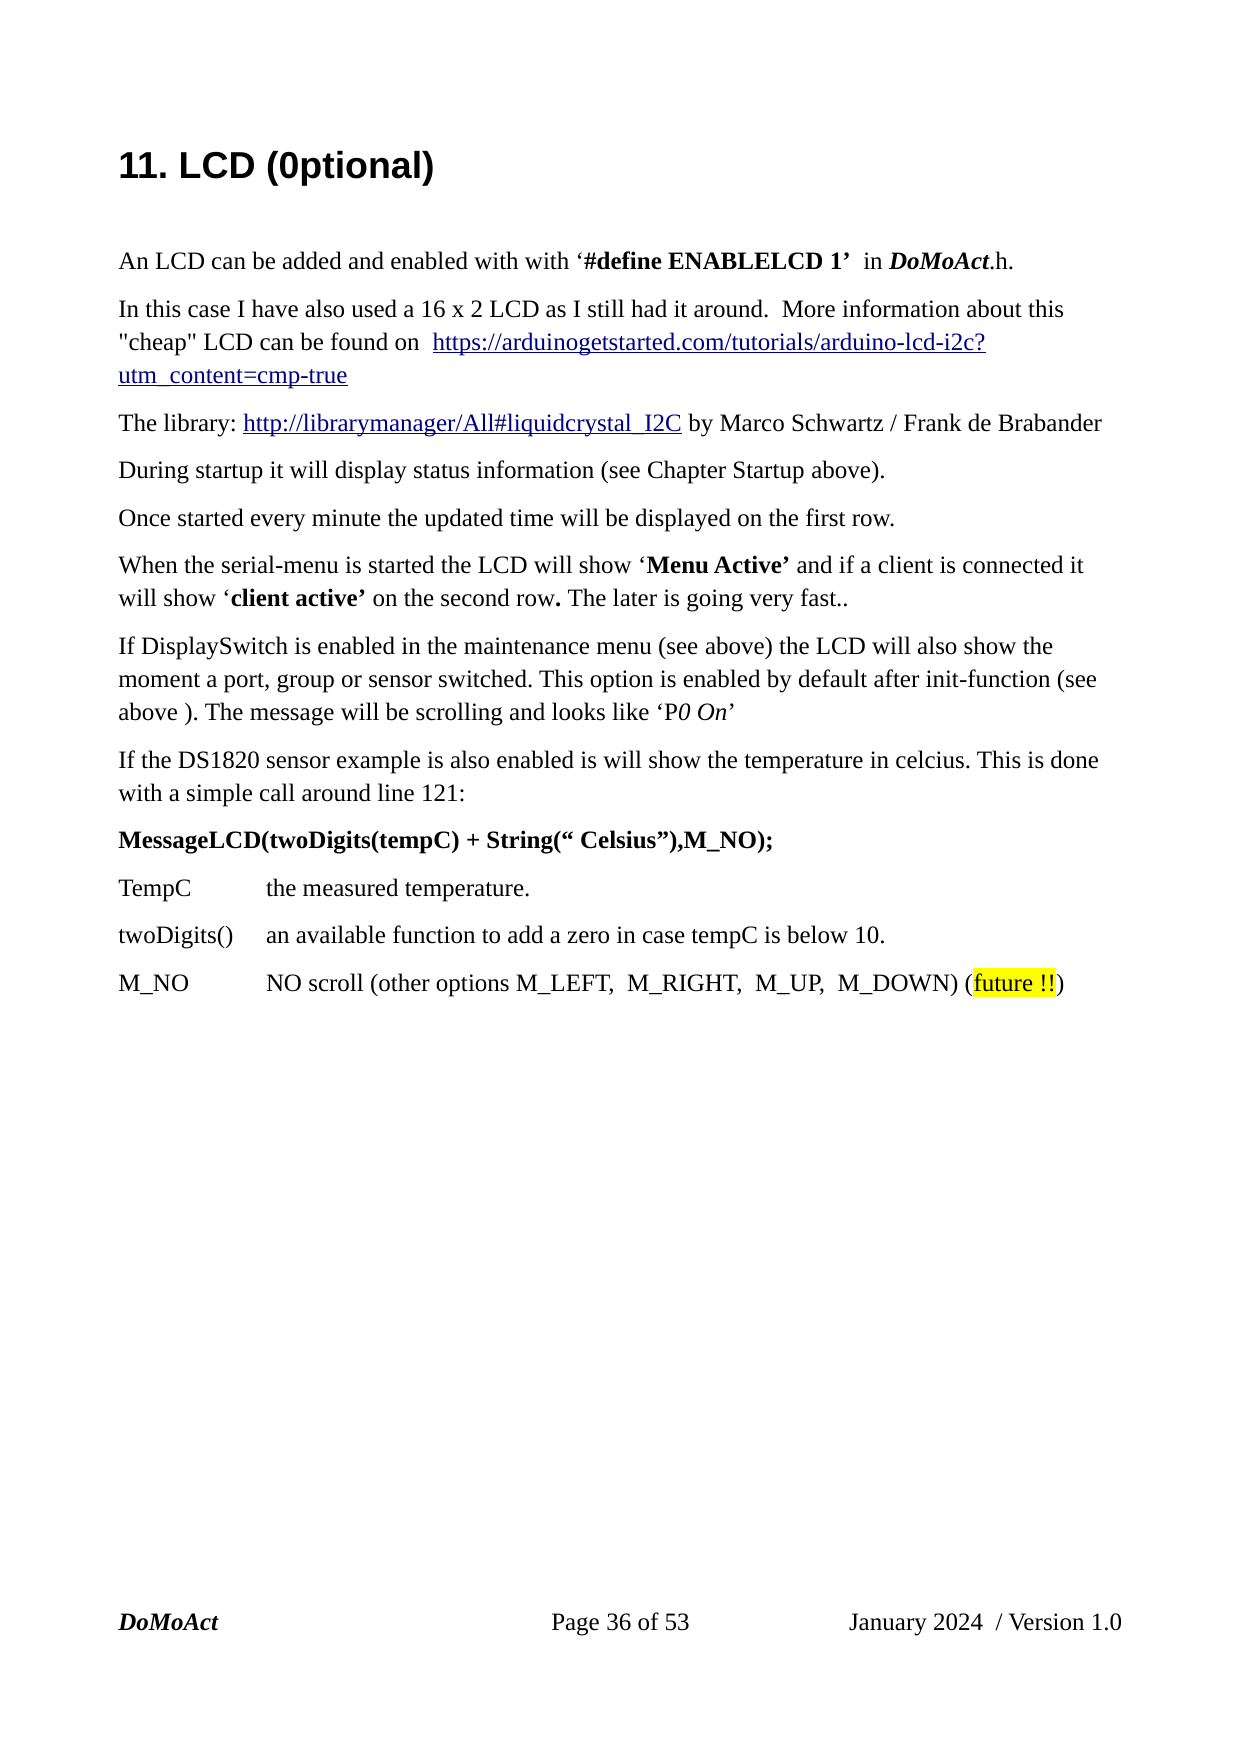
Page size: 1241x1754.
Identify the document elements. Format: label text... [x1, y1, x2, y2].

text The library: http://librarymanager/All#liquidcrystal_I2C by Marco Schwartz / Frank de Brabander [118, 408, 1122, 436]
subtitle 11. LCD (0ptional) [118, 143, 1122, 186]
text Once started every minute the updated time will be displayed on the first row. [118, 503, 1122, 532]
text When the serial-menu is started the LCD will show ‘Menu Active’ and if a client is connected it will show ‘client active’ on the second row. The later is going very fast.. [118, 550, 1122, 612]
text During startup it will display status information (see Chapter Startup above). [118, 455, 1122, 484]
text twoDigits() an available function to add a zero in case tempC is below 10. [118, 921, 1122, 949]
text If the DS1820 sensor example is also enabled is will show the temperature in celcius. This is done with a simple call around line 121: [118, 745, 1122, 806]
text If DisplaySwitch is enabled in the maintenance menu (see above) the LCD will also show the moment a port, group or sensor switched. This option is enabled by default after init-function (see above ). The message will be scrolling and looks like ‘P0 On’ [118, 631, 1122, 726]
text In this case I have also used a 16 x 2 LCD as I still had it around. More information about this "cheap" LCD can be found on https://arduinogetstarted.com/tutorials/arduino-lcd-i2c?utm_content=cmp-true [118, 294, 1122, 389]
text An LCD can be added and enabled with with ‘#define ENABLELCD 1’ in DoMoAct.h. [118, 246, 1122, 275]
text MessageLCD(twoDigits(tempC) + String(“ Celsius”),M_NO); [118, 825, 1122, 854]
text M_NO NO scroll (other options M_LEFT, M_RIGHT, M_UP, M_DOWN) (future !!) [118, 968, 1122, 997]
text TempC the measured temperature. [118, 873, 1122, 902]
